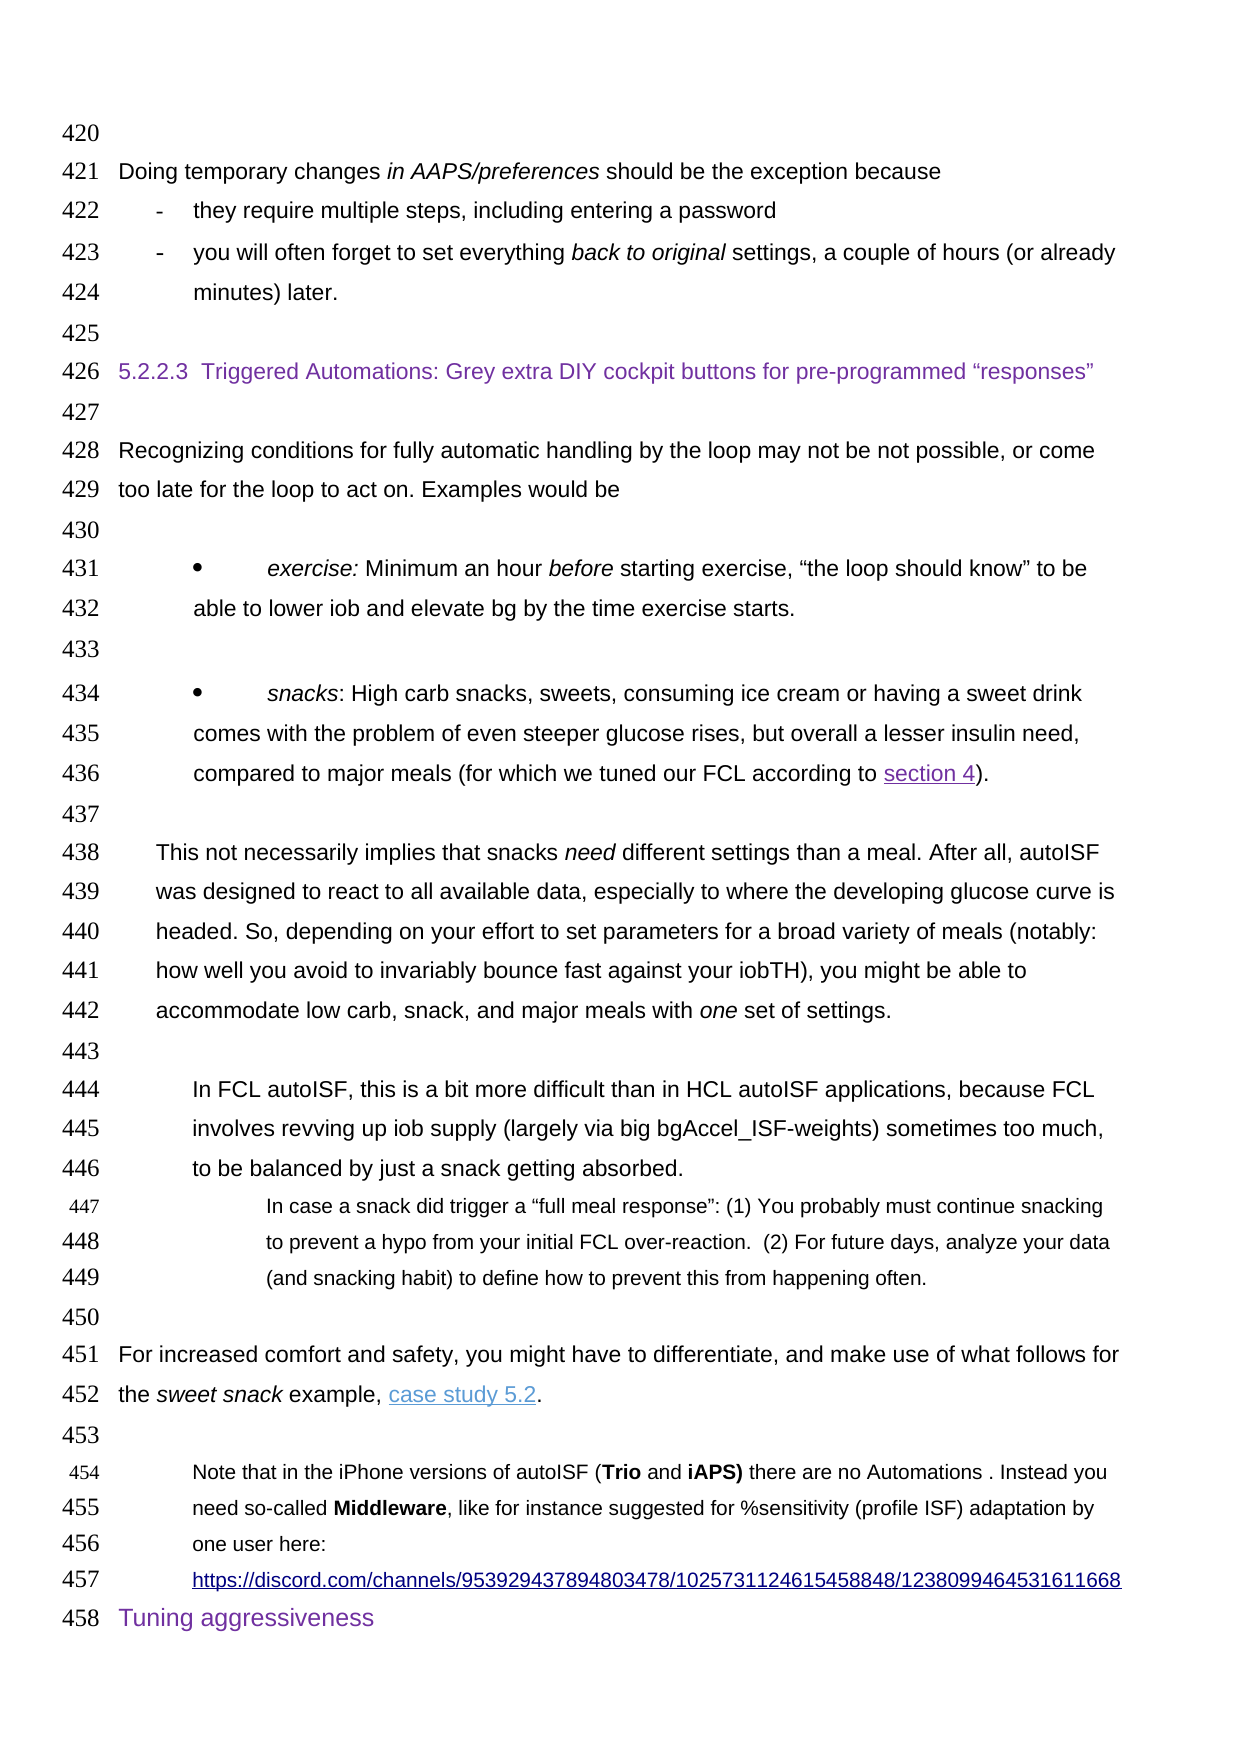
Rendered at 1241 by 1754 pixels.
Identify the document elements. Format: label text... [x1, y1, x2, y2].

text Note that in the iPhone versions of autoISF (Trio and iAPS) there are no Automations . Instead you need so-called Middleware, like for instance suggested for %sensitivity (profile ISF) adaptation by one user here: https://discord.com/channels/953929437894803478/1025731124615458848/1238099464531611668 [192, 1460, 1122, 1588]
text Tuning aggressiveness [118, 1603, 1122, 1632]
list snacks: High carb snacks, sweets, consuming ice cream or having a sweet drink comes with the problem of even steeper glucose rises, but overall a lesser insulin need, compared to major meals (for which we tuned our FCL according to section 4). [193, 680, 1122, 786]
list they require multiple steps, including entering a password [156, 197, 1122, 223]
text In FCL autoISF, this is a bit more difficult than in HCL autoISF applications, because FCL involves revving up iob supply (largely via big bgAccel_ISF-weights) sometimes too much, to be balanced by just a snack getting absorbed. [192, 1076, 1122, 1181]
text Doing temporary changes in AAPS/preferences should be the exception because [118, 158, 1122, 184]
text Recognizing conditions for fully automatic handling by the loop may not be not possible, or come too late for the loop to act on. Examples would be [118, 437, 1122, 502]
text This not necessarily implies that snacks need different settings than a meal. After all, autoISF was designed to react to all available data, especially to where the developing glucose curve is headed. So, depending on your effort to set parameters for a broad variety of meals (notably: how well you avoid to invariably bounce fast against your iobTH), you might be able to accommodate low carb, snack, and major meals with one set of settings. [156, 839, 1122, 1023]
list you will often forget to set everything back to original settings, a couple of hours (or already minutes) later. [156, 237, 1122, 305]
text 5.2.2.3 Triggered Automations: Grey extra DIY cockpit buttons for pre-programmed “responses” [118, 358, 1122, 384]
text For increased comfort and safety, you might have to differentiate, and make use of what follows for the sweet snack example, case study 5.2. [118, 1341, 1122, 1407]
text In case a snack did trigger a “full meal response”: (1) You probably must continue snacking to prevent a hypo from your initial FCL over-reaction. (2) For future days, analyze your data (and snacking habit) to define how to prevent this from happening often. [266, 1194, 1122, 1290]
list exercise: Minimum an hour before starting exercise, “the loop should know” to be able to lower iob and elevate bg by the time exercise starts. [193, 555, 1122, 621]
